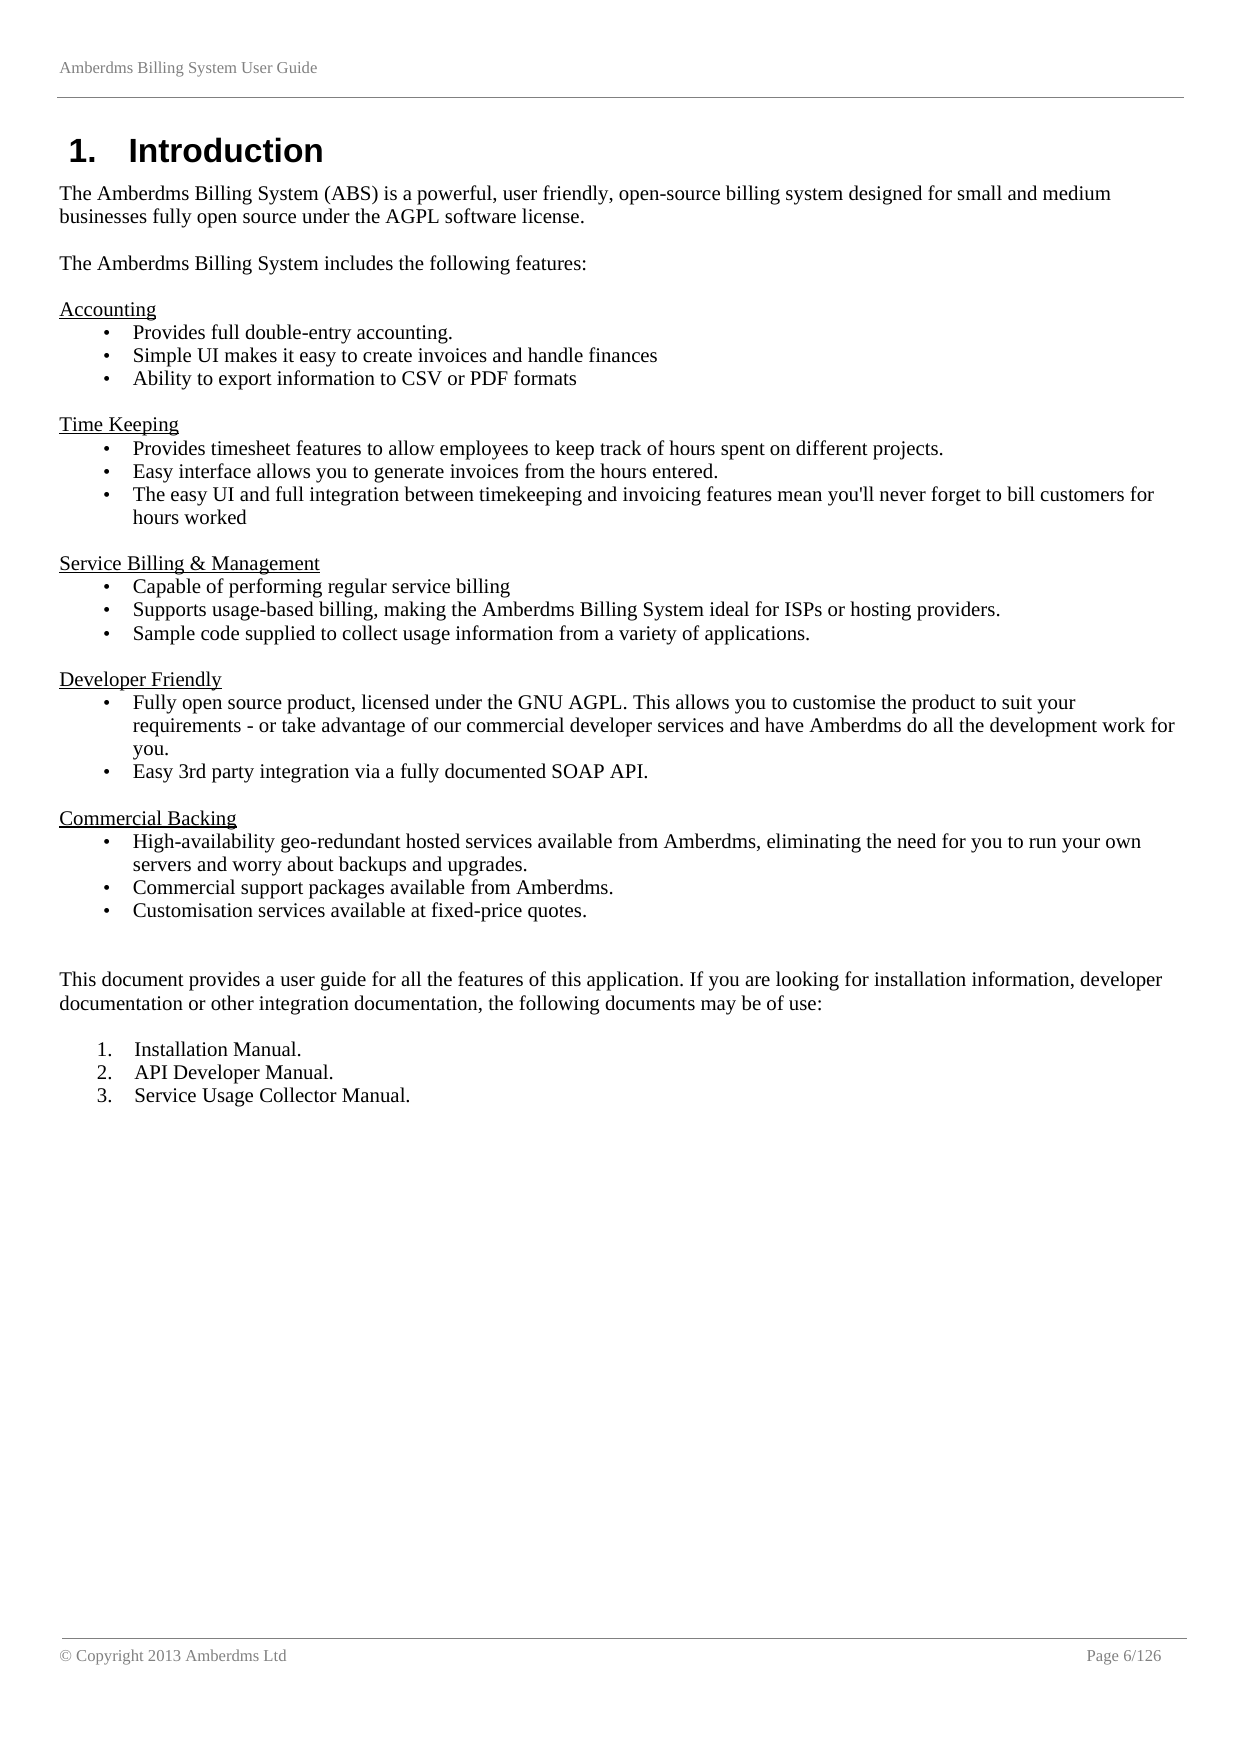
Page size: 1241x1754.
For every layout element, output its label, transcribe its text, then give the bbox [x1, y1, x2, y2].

subtitle Introduction [59, 132, 1181, 169]
list API Developer Manual. [97, 1061, 1181, 1084]
text Time Keeping [59, 413, 1181, 436]
text Accounting [59, 298, 1181, 321]
list Sample code supplied to collect usage information from a variety of applications. [103, 621, 1181, 644]
list Service Usage Collector Manual. [97, 1084, 1181, 1107]
text Commercial Backing [59, 806, 1181, 829]
list Provides timesheet features to allow employees to keep track of hours spent on different projects. [103, 436, 1181, 459]
list Easy 3rd party integration via a fully documented SOAP API. [103, 760, 1181, 783]
text The Amberdms Billing System includes the following features: [59, 251, 1181, 274]
list Commercial support packages available from Amberdms. [103, 876, 1181, 899]
list High-availability geo-redundant hosted services available from Amberdms, eliminating the need for you to run your own servers and worry about backups and upgrades. [103, 829, 1181, 876]
list Easy interface allows you to generate invoices from the hours entered. [103, 459, 1181, 483]
text This document provides a user guide for all the features of this application. If you are looking for installation information, developer documentation or other integration documentation, the following documents may be of use: [59, 968, 1181, 1014]
text Developer Friendly [59, 668, 1181, 691]
list Supports usage-based billing, making the Amberdms Billing System ideal for ISPs or hosting providers. [103, 598, 1181, 621]
list Installation Manual. [97, 1038, 1181, 1061]
list The easy UI and full integration between timekeeping and invoicing features mean you'll never forget to bill customers for hours worked [103, 483, 1181, 529]
list Fully open source product, licensed under the GNU AGPL. This allows you to customise the product to suit your requirements - or take advantage of our commercial developer services and have Amberdms do all the development work for you. [103, 691, 1181, 760]
text Service Billing & Management [59, 552, 1181, 575]
list Ability to export information to CSV or PDF formats [103, 367, 1181, 390]
list Simple UI makes it easy to create invoices and handle finances [103, 344, 1181, 367]
text The Amberdms Billing System (ABS) is a powerful, user friendly, open-source billing system designed for small and medium businesses fully open source under the AGPL software license. [59, 182, 1181, 228]
list Capable of performing regular service billing [103, 575, 1181, 598]
list Customisation services available at fixed-price quotes. [103, 899, 1181, 922]
list Provides full double-entry accounting. [103, 321, 1181, 344]
